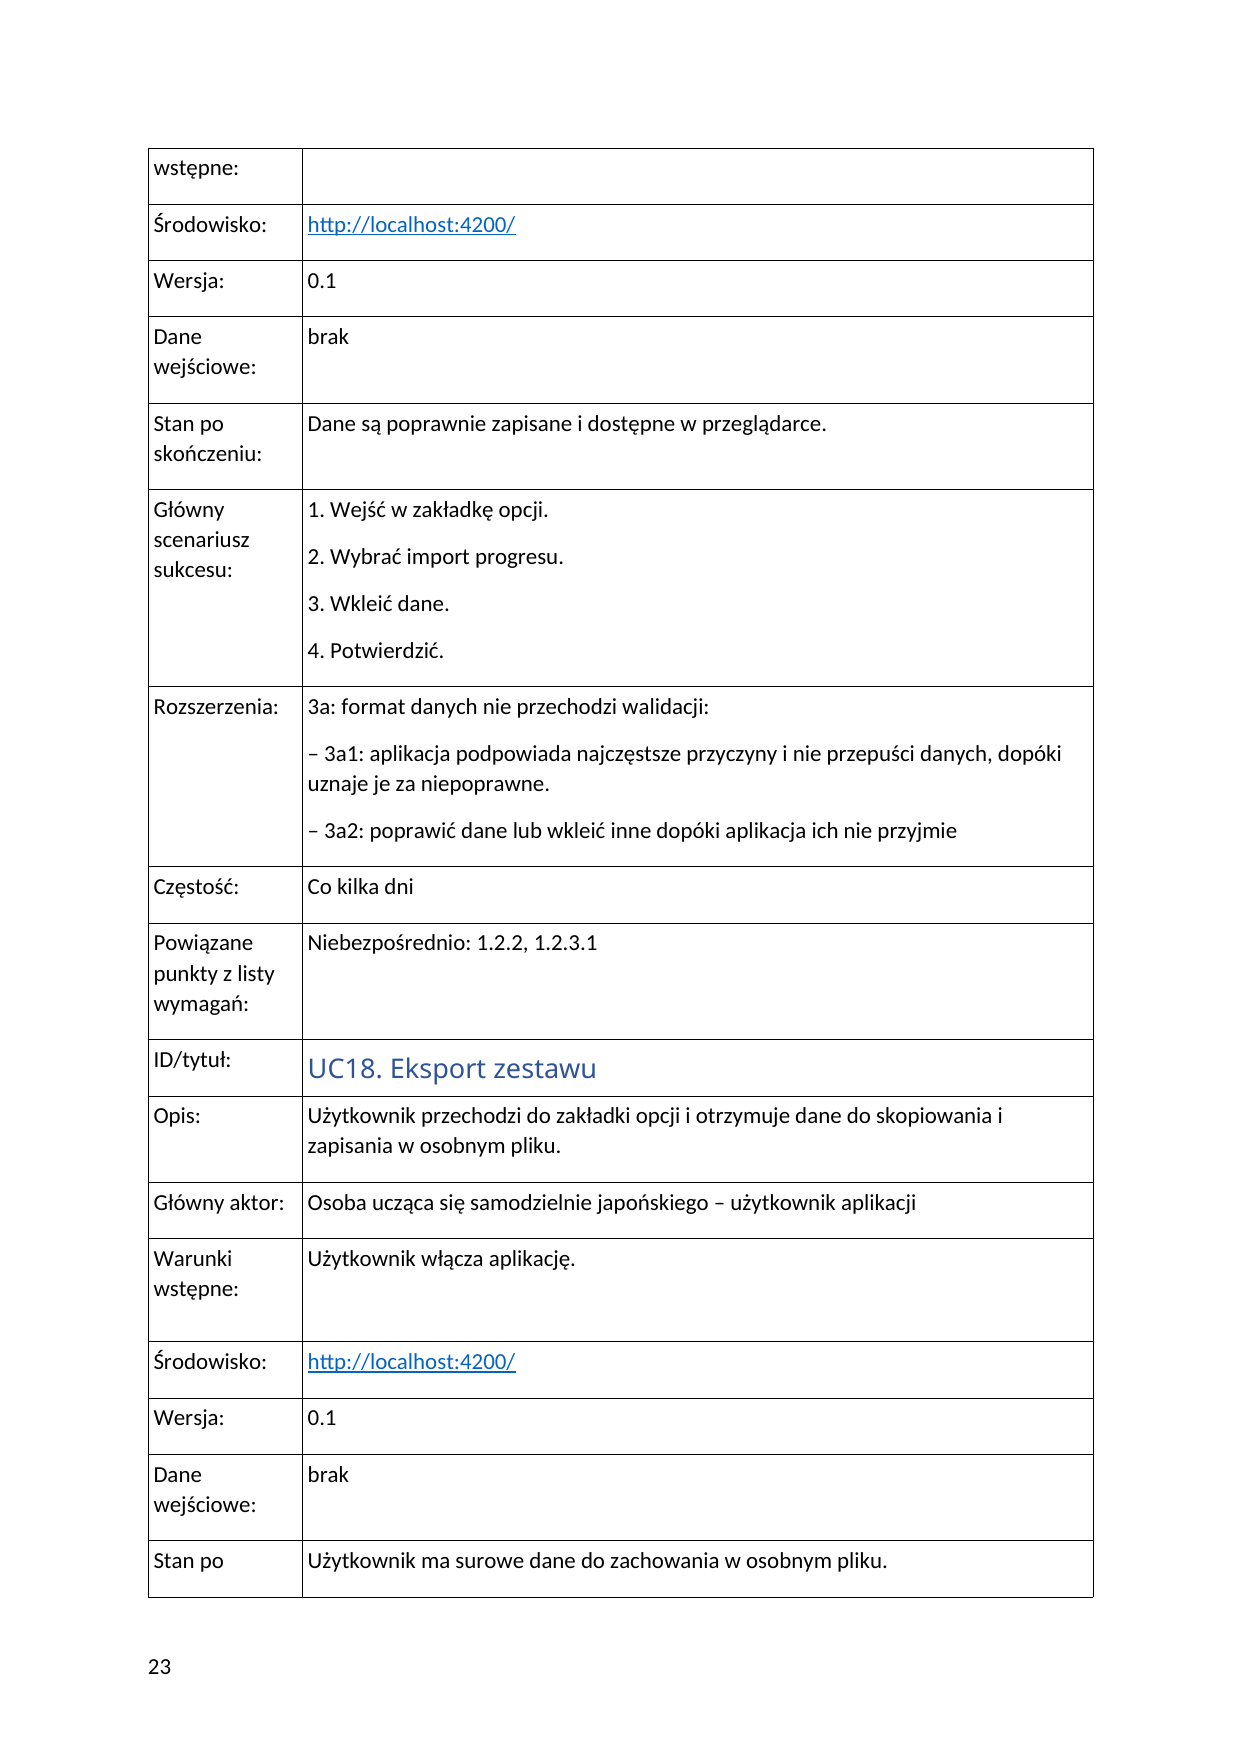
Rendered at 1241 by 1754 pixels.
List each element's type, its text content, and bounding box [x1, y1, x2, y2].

table_cell Osoba ucząca się samodzielnie japońskiego – użytkownik aplikacji [303, 1183, 1093, 1238]
table_cell brak [303, 317, 1093, 403]
table_cell Co kilka dni [303, 867, 1093, 923]
table_cell Główny scenariusz sukcesu: [149, 490, 302, 686]
table_cell Warunki wstępne: [149, 1239, 302, 1341]
table_cell Wersja: [149, 261, 302, 316]
table_cell 0.1 [303, 1399, 1093, 1454]
table_cell Rozszerzenia: [149, 687, 302, 866]
table_cell Dane wejściowe: [149, 317, 302, 403]
table_cell Dane wejściowe: [149, 1455, 302, 1540]
table_cell Niebezpośrednio: 1.2.2, 1.2.3.1 [303, 924, 1093, 1039]
table_cell Użytkownik ma surowe dane do zachowania w osobnym pliku. [303, 1541, 1093, 1597]
table_cell brak [303, 1455, 1093, 1540]
table_cell Środowisko: [149, 205, 302, 260]
table_cell 1. Wejść w zakładkę opcji. 2. Wybrać import progresu. 3. Wkleić dane. 4. Potwierdzić. [303, 490, 1093, 686]
table_cell Stan po [149, 1541, 302, 1597]
table_cell [303, 149, 1093, 204]
table_cell 0.1 [303, 261, 1093, 316]
table_cell Użytkownik przechodzi do zakładki opcji i otrzymuje dane do skopiowania i zapisania w osobnym pliku. [303, 1097, 1093, 1182]
table_cell Główny aktor: [149, 1183, 302, 1238]
table_cell Powiązane punkty z listy wymagań: [149, 924, 302, 1039]
table_cell Częstość: [149, 867, 302, 923]
table_cell 3a: format danych nie przechodzi walidacji: – 3a1: aplikacja podpowiada najczęstsze przyczyny i nie przepuści danych, dopóki uznaje je za niepoprawne. – 3a2: poprawić dane lub wkleić inne dopóki aplikacja ich nie przyjmie [303, 687, 1093, 866]
table_cell Opis: [149, 1097, 302, 1182]
table_cell Użytkownik włącza aplikację. [303, 1239, 1093, 1341]
table_cell Dane są poprawnie zapisane i dostępne w przeglądarce. [303, 404, 1093, 489]
table_cell http://localhost:4200/ [303, 205, 1093, 260]
table_header ID/tytuł: [149, 1040, 302, 1096]
table_header UC18. Eksport zestawu [303, 1040, 1093, 1096]
table_cell wstępne: [149, 149, 302, 204]
table_cell Wersja: [149, 1399, 302, 1454]
table_cell Środowisko: [149, 1342, 302, 1398]
table_cell Stan po skończeniu: [149, 404, 302, 489]
table_cell http://localhost:4200/ [303, 1342, 1093, 1398]
